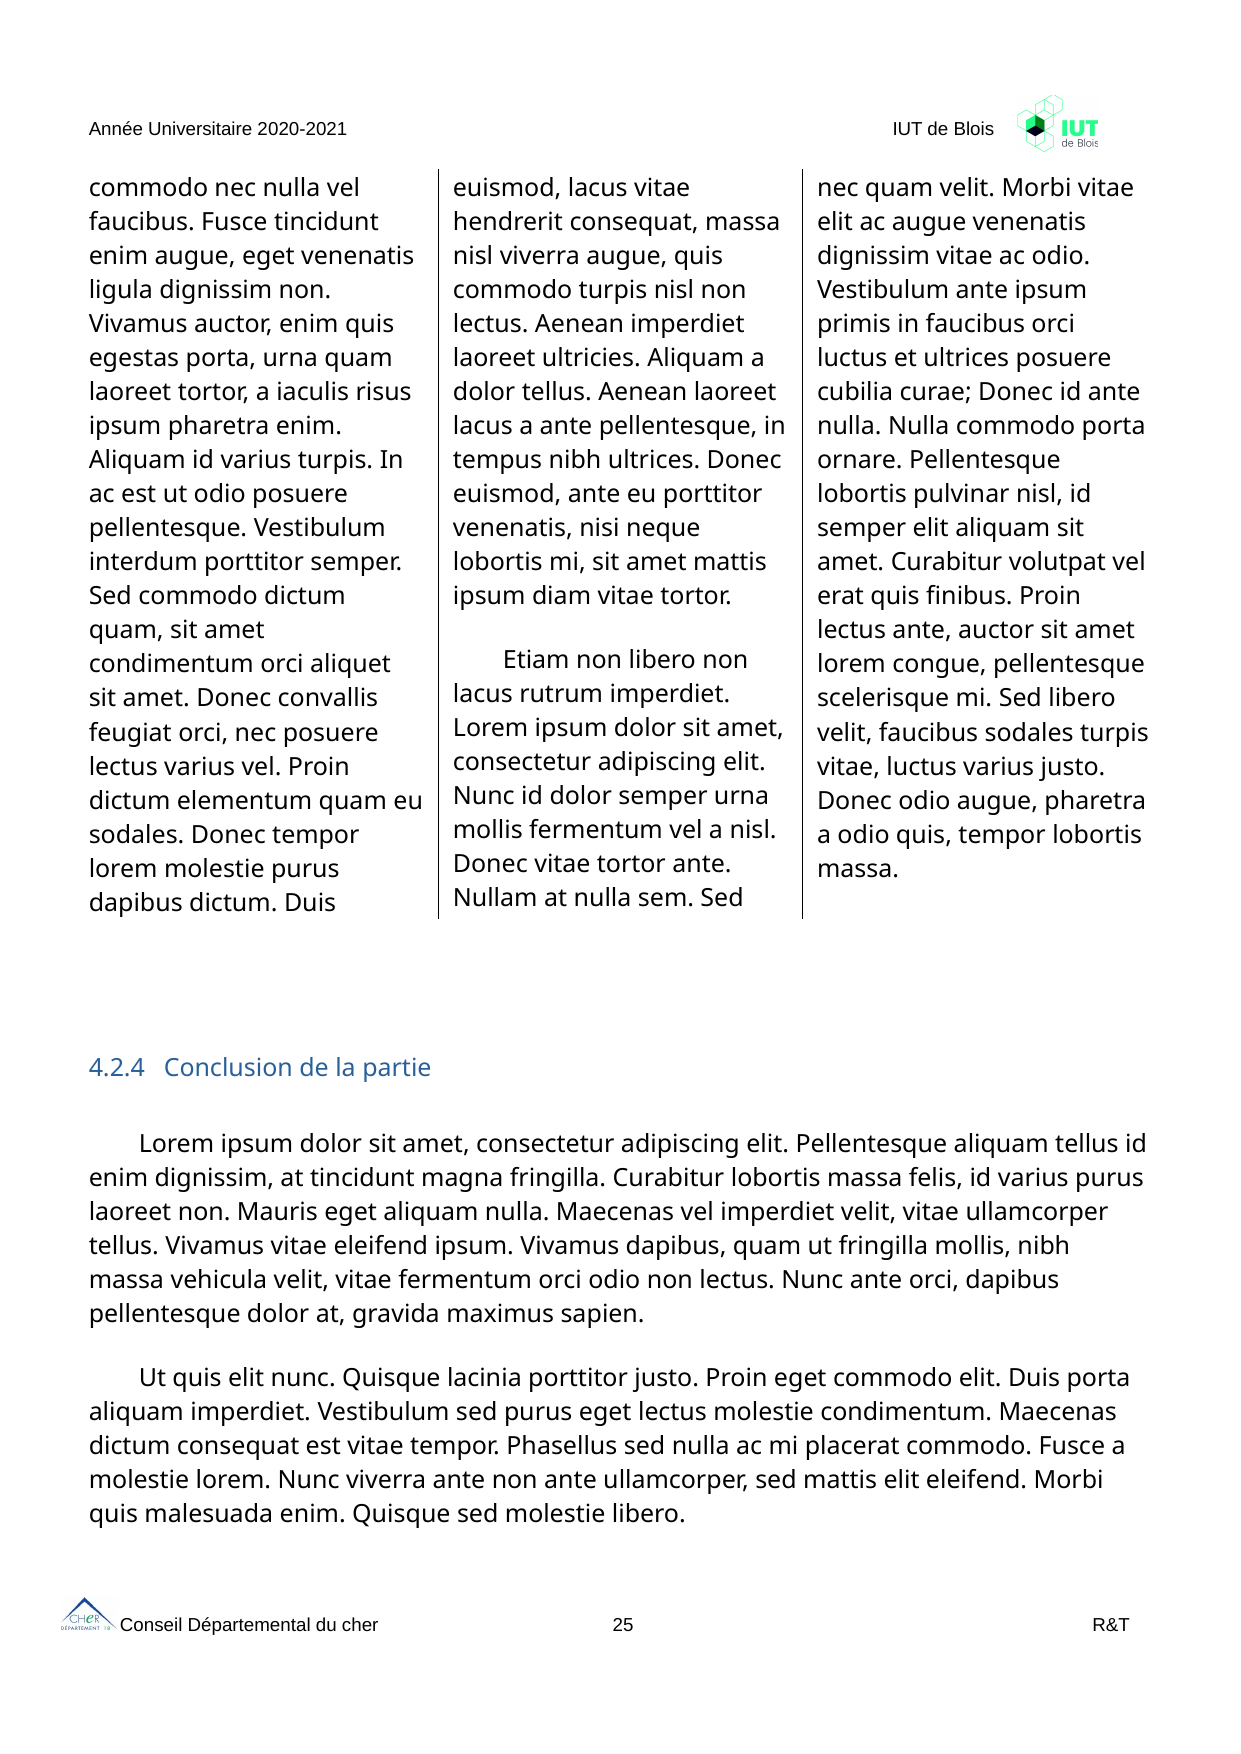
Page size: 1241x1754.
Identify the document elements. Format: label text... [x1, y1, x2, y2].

text commodo nec nulla vel faucibus. Fusce tincidunt enim augue, eget venenatis ligula dignissim non. Vivamus auctor, enim quis egestas porta, urna quam laoreet tortor, a iaculis risus ipsum pharetra enim. Aliquam id varius turpis. In ac est ut odio posuere pellentesque. Vestibulum interdum porttitor semper. Sed commodo dictum quam, sit amet condimentum orci aliquet sit amet. Donec convallis feugiat orci, nec posuere lectus varius vel. Proin dictum elementum quam eu sodales. Donec tempor lorem molestie purus dapibus dictum. Duis [88, 169, 423, 918]
text euismod, lacus vitae hendrerit consequat, massa nisl viverra augue, quis commodo turpis nisl non lectus. Aenean imperdiet laoreet ultricies. Aliquam a dolor tellus. Aenean laoreet lacus a ante pellentesque, in tempus nibh ultrices. Donec euismod, ante eu porttitor venenatis, nisi neque lobortis mi, sit amet mattis ipsum diam vitae tortor. [453, 169, 787, 612]
text Etiam non libero non lacus rutrum imperdiet. Lorem ipsum dolor sit amet, consectetur adipiscing elit. Nunc id dolor semper urna mollis fermentum vel a nisl. Donec vitae tortor ante. Nullam at nulla sem. Sed [453, 641, 787, 914]
text Lorem ipsum dolor sit amet, consectetur adipiscing elit. Pellentesque aliquam tellus id enim dignissim, at tincidunt magna fringilla. Curabitur lobortis massa felis, id varius purus laoreet non. Mauris eget aliquam nulla. Maecenas vel imperdiet velit, vitae ullamcorper tellus. Vivamus vitae eleifend ipsum. Vivamus dapibus, quam ut fringilla mollis, nibh massa vehicula velit, vitae fermentum orci odio non lectus. Nunc ante orci, dapibus pellentesque dolor at, gravida maximus sapien. [88, 1126, 1152, 1330]
subtitle Conclusion de la partie [88, 1049, 1152, 1084]
text Ut quis elit nunc. Quisque lacinia porttitor justo. Proin eget commodo elit. Duis porta aliquam imperdiet. Vestibulum sed purus eget lectus molestie condimentum. Maecenas dictum consequat est vitae tempor. Phasellus sed nulla ac mi placerat commodo. Fusce a molestie lorem. Nunc viverra ante non ante ullamcorper, sed mattis elit eleifend. Morbi quis malesuada enim. Quisque sed molestie libero. [88, 1359, 1152, 1530]
picture [61, 1597, 118, 1630]
picture [1017, 95, 1098, 152]
text nec quam velit. Morbi vitae elit ac augue venenatis dignissim vitae ac odio. Vestibulum ante ipsum primis in faucibus orci luctus et ultrices posuere cubilia curae; Donec id ante nulla. Nulla commodo porta ornare. Pellentesque lobortis pulvinar nisl, id semper elit aliquam sit amet. Curabitur volutpat vel erat quis finibus. Proin lectus ante, auctor sit amet lorem congue, pellentesque scelerisque mi. Sed libero velit, faucibus sodales turpis vitae, luctus varius justo. Donec odio augue, pharetra a odio quis, tempor lobortis massa. [817, 169, 1152, 884]
